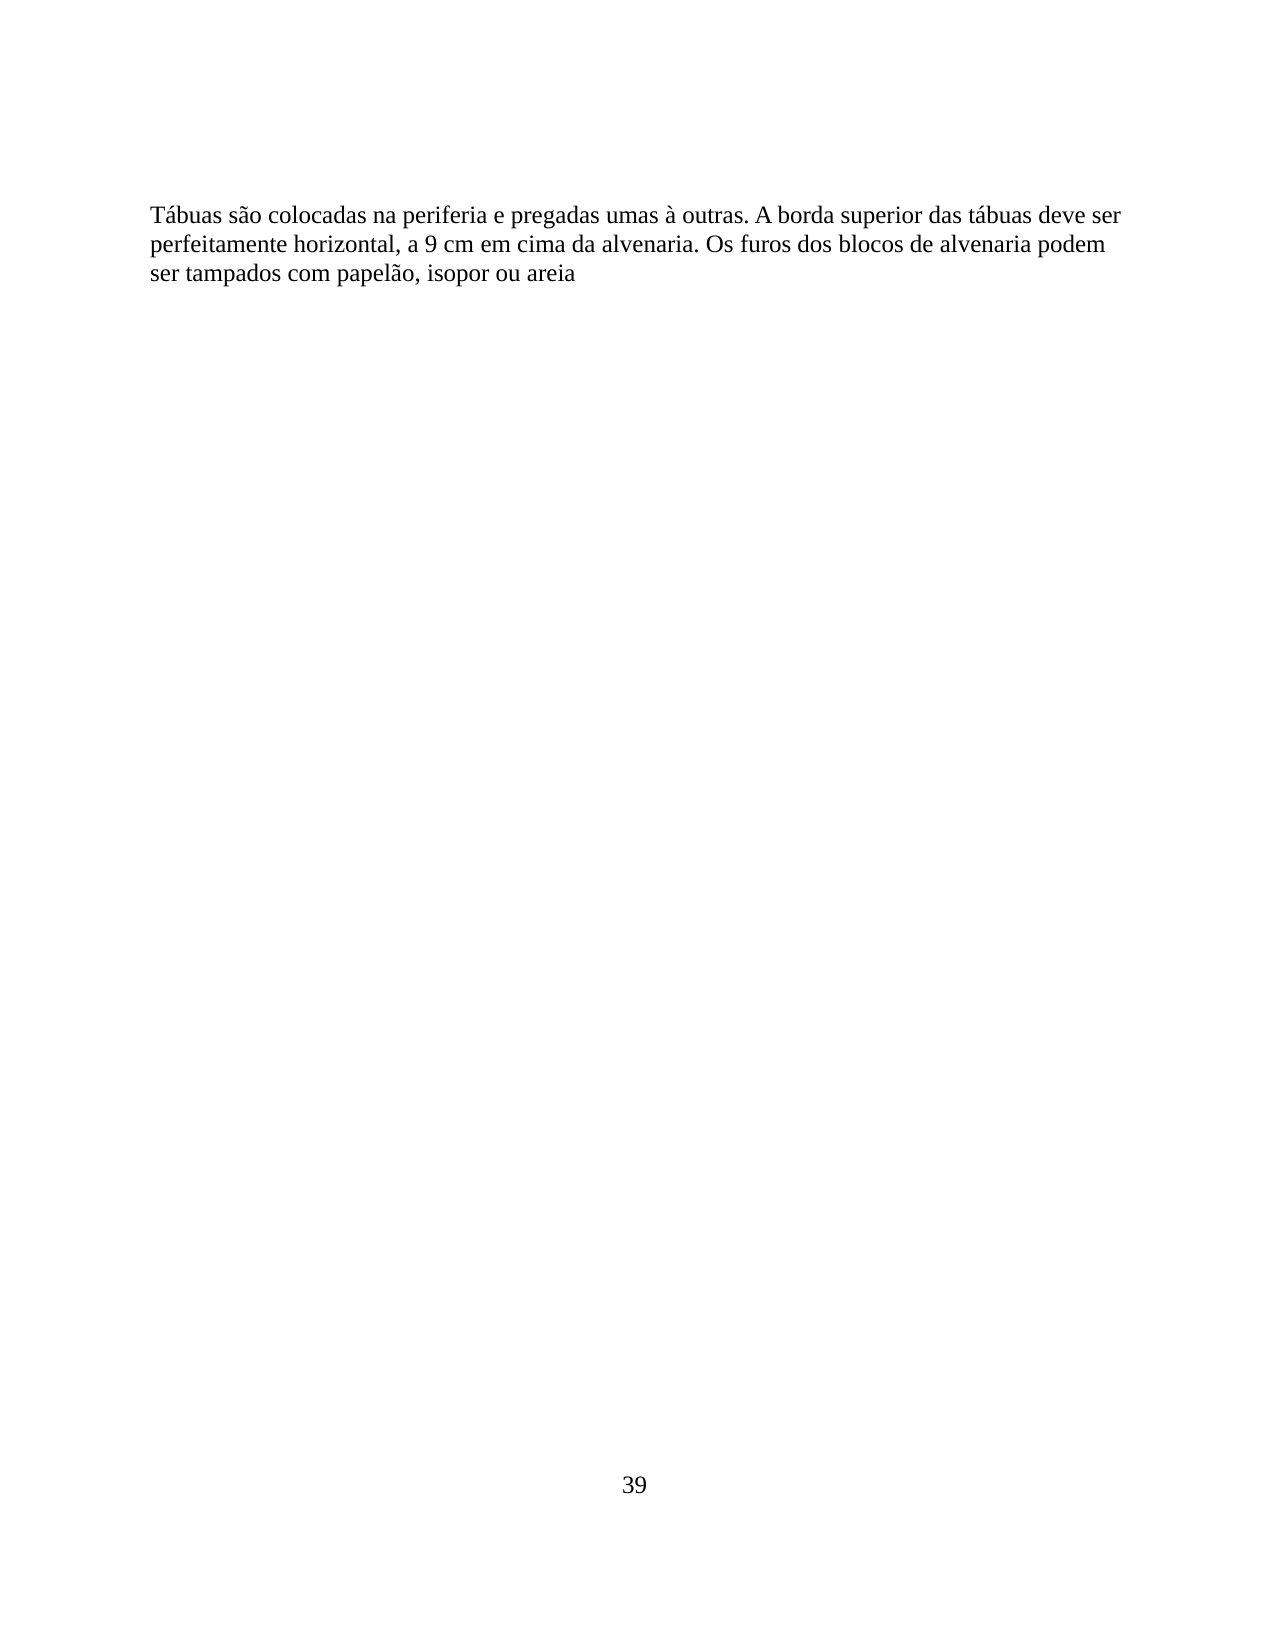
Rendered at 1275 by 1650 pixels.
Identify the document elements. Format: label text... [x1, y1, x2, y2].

text Tábuas são colocadas na periferia e pregadas umas à outras. A borda superior das tábuas deve ser perfeitamente horizontal, a 9 cm em cima da alvenaria. Os furos dos blocos de alvenaria podem ser tampados com papelão, isopor ou areia [150, 200, 1125, 286]
